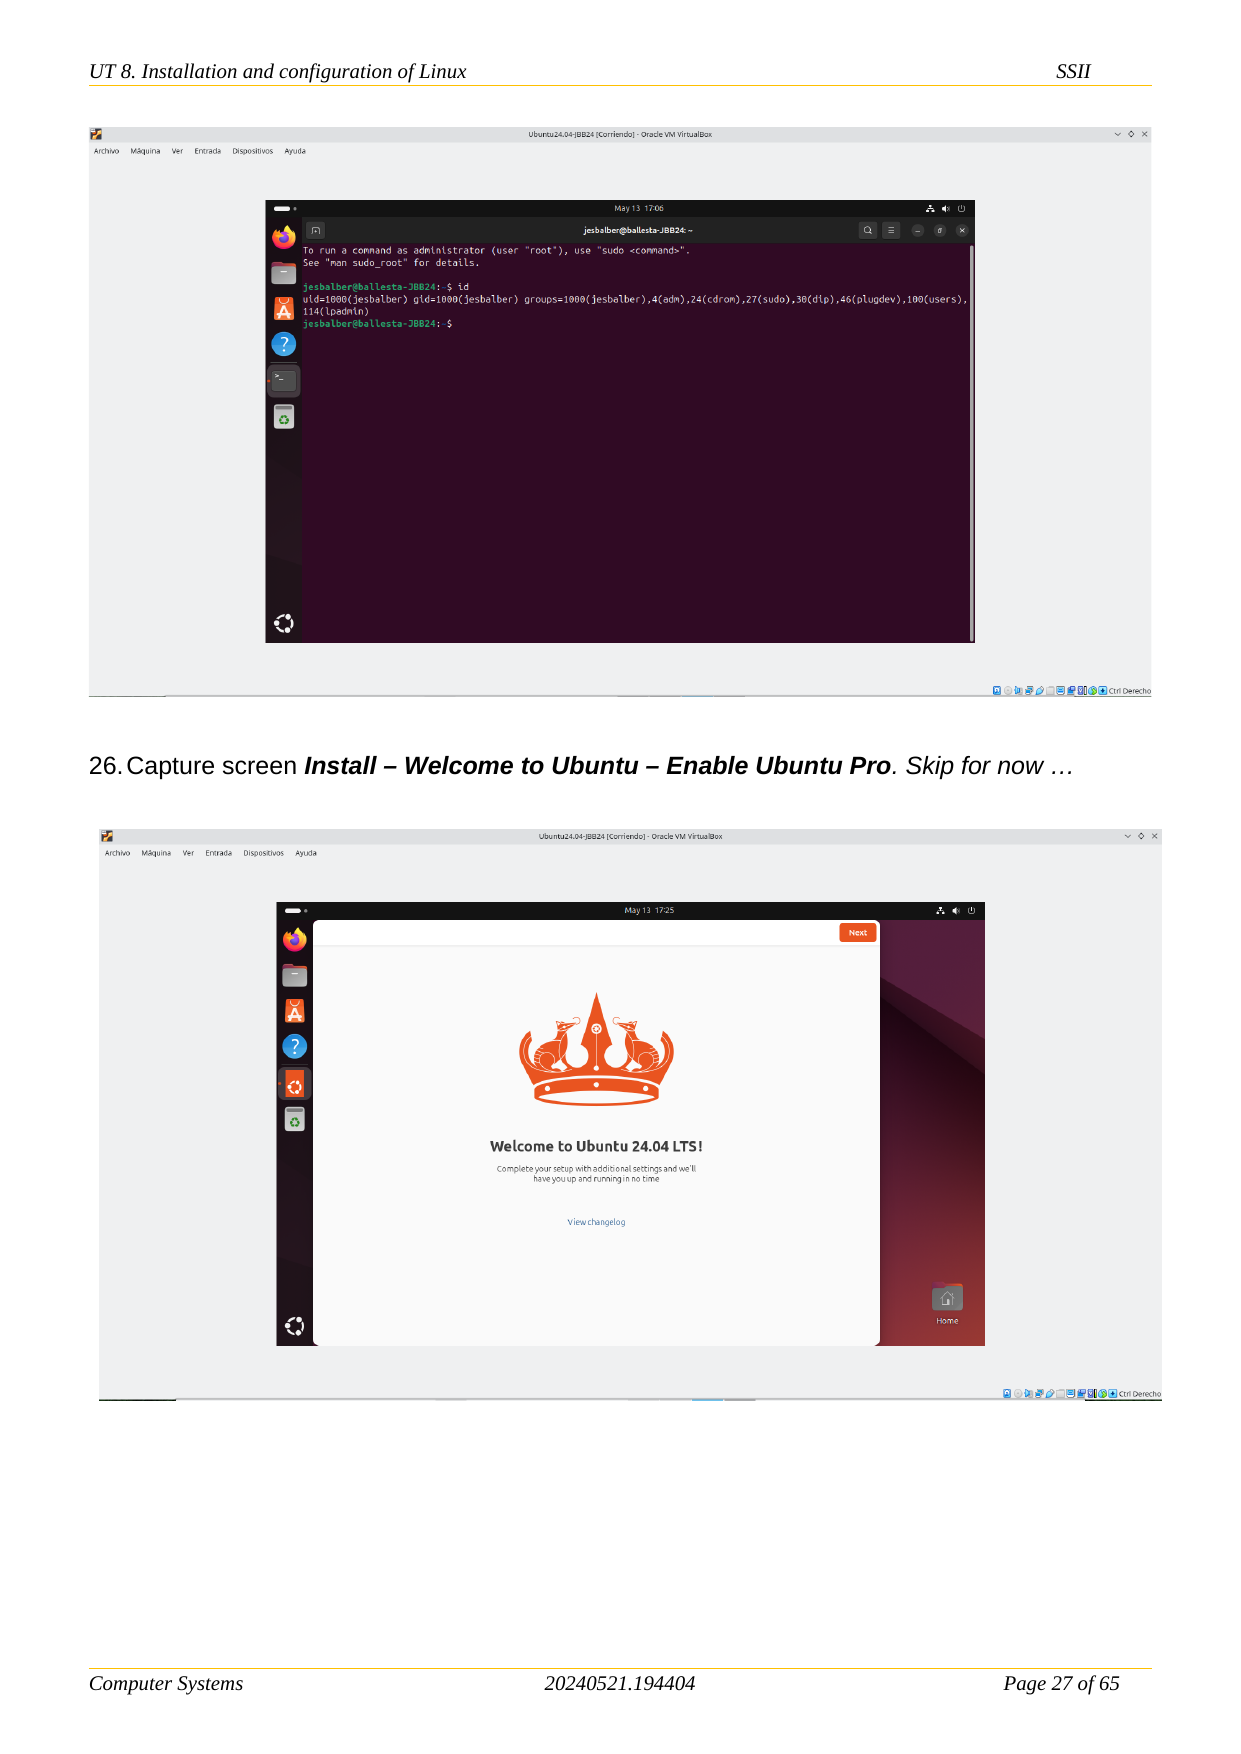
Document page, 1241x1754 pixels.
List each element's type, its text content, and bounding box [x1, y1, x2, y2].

picture [88, 126, 1152, 697]
picture [99, 828, 1162, 1401]
list Capture screen Install – Welcome to Ubuntu – Enable Ubuntu Pro. Skip for now … [89, 751, 1152, 779]
